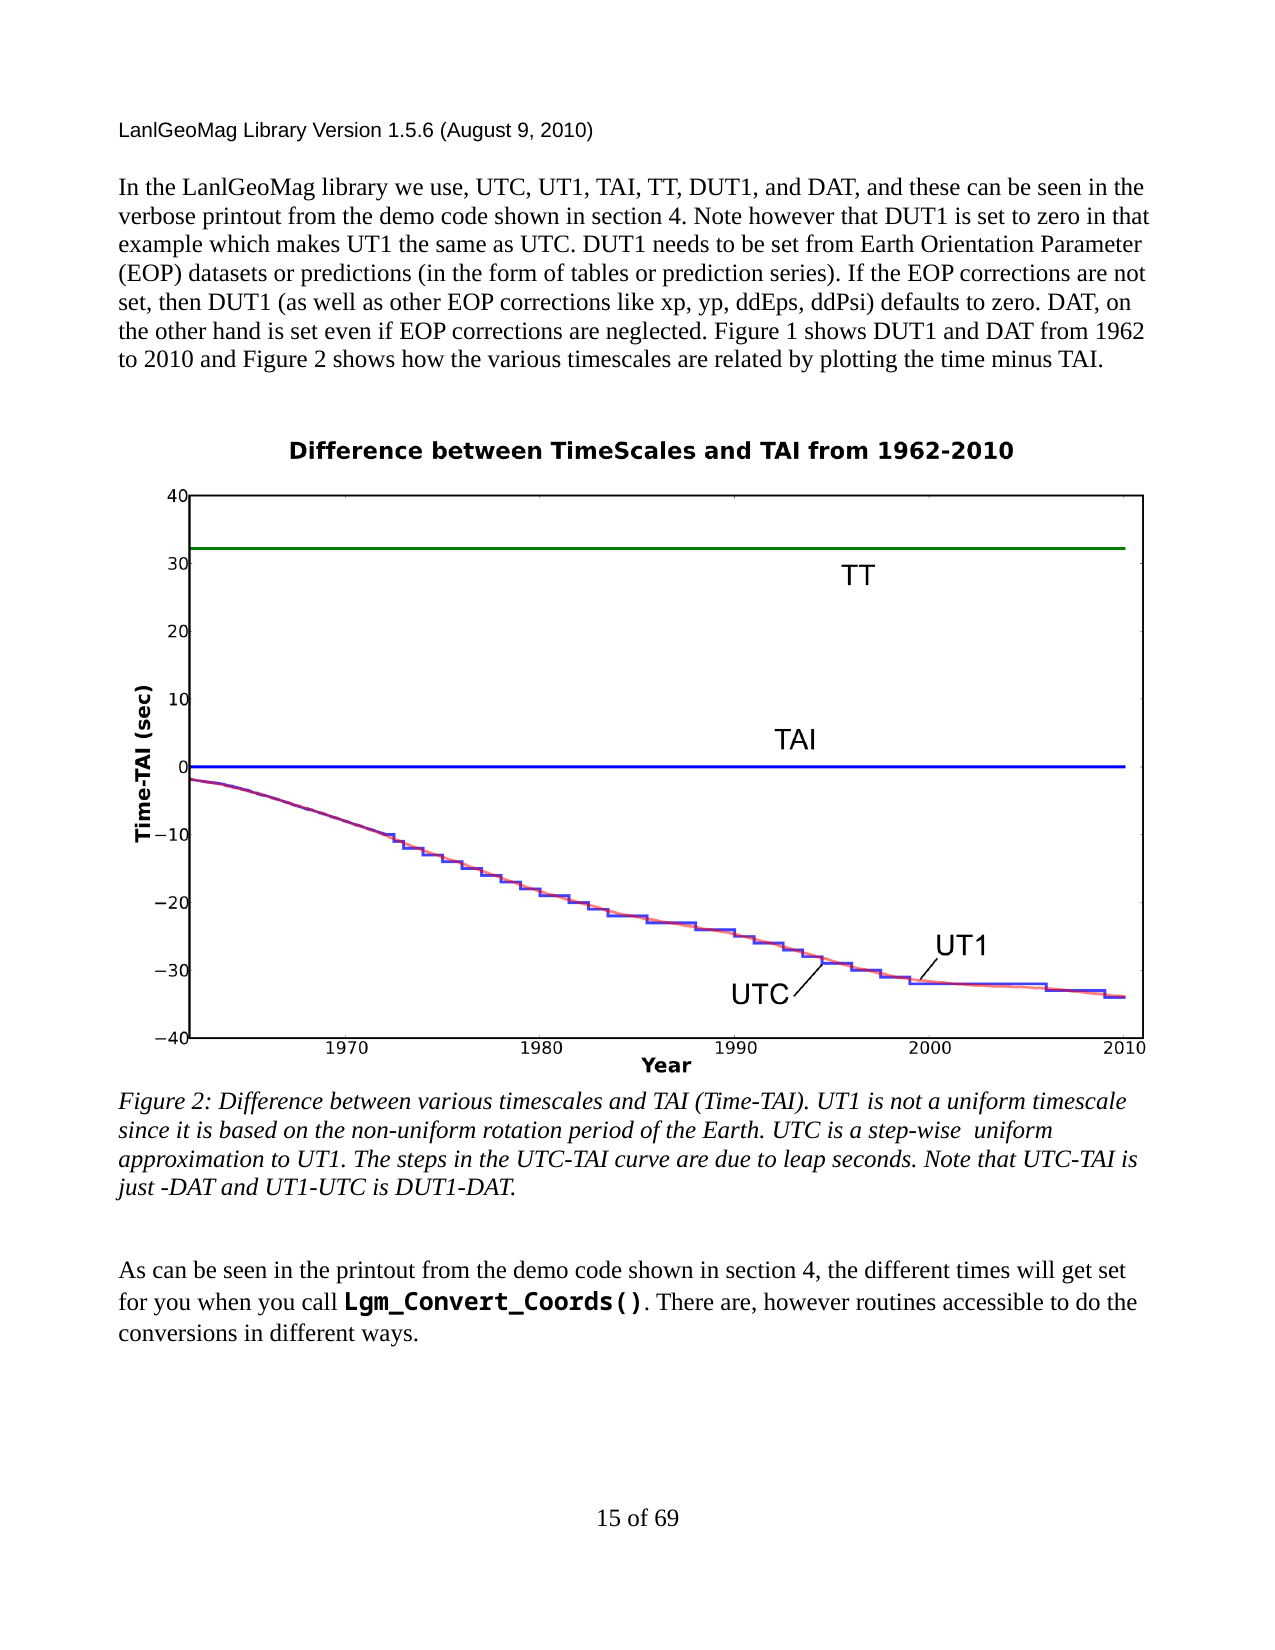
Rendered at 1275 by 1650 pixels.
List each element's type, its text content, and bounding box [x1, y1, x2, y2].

text In the LanlGeoMag library we use, UTC, UT1, TAI, TT, DUT1, and DAT, and these can be seen in the verbose printout from the demo code shown in section 4. Note however that DUT1 is set to zero in that example which makes UT1 the same as UTC. DUT1 needs to be set from Earth Orientation Parameter (EOP) datasets or predictions (in the form of tables or prediction series). If the EOP corrections are not set, then DUT1 (as well as other EOP corrections like xp, yp, ddEps, ddPsi) defaults to zero. DAT, on the other hand is set even if EOP corrections are neglected. Figure 1 shows DUT1 and DAT from 1962 to 2010 and Figure 2 shows how the various timescales are related by plotting the time minus TAI. [118, 172, 1157, 373]
text Figure 2: Difference between various timescales and TAI (Time-TAI). UT1 is not a uniform timescale since it is based on the non-uniform rotation period of the Earth. UTC is a step-wise uniform approximation to UT1. The steps in the UTC-TAI curve are due to leap seconds. Note that UTC-TAI is just -DAT and UT1-UTC is DUT1-DAT. [118, 1087, 1157, 1201]
text As can be seen in the printout from the demo code shown in section 4, the different times will get set for you when you call Lgm_Convert_Coords(). There are, however routines accessible to do the conversions in different ways. [118, 1255, 1157, 1347]
picture [118, 439, 1157, 1087]
